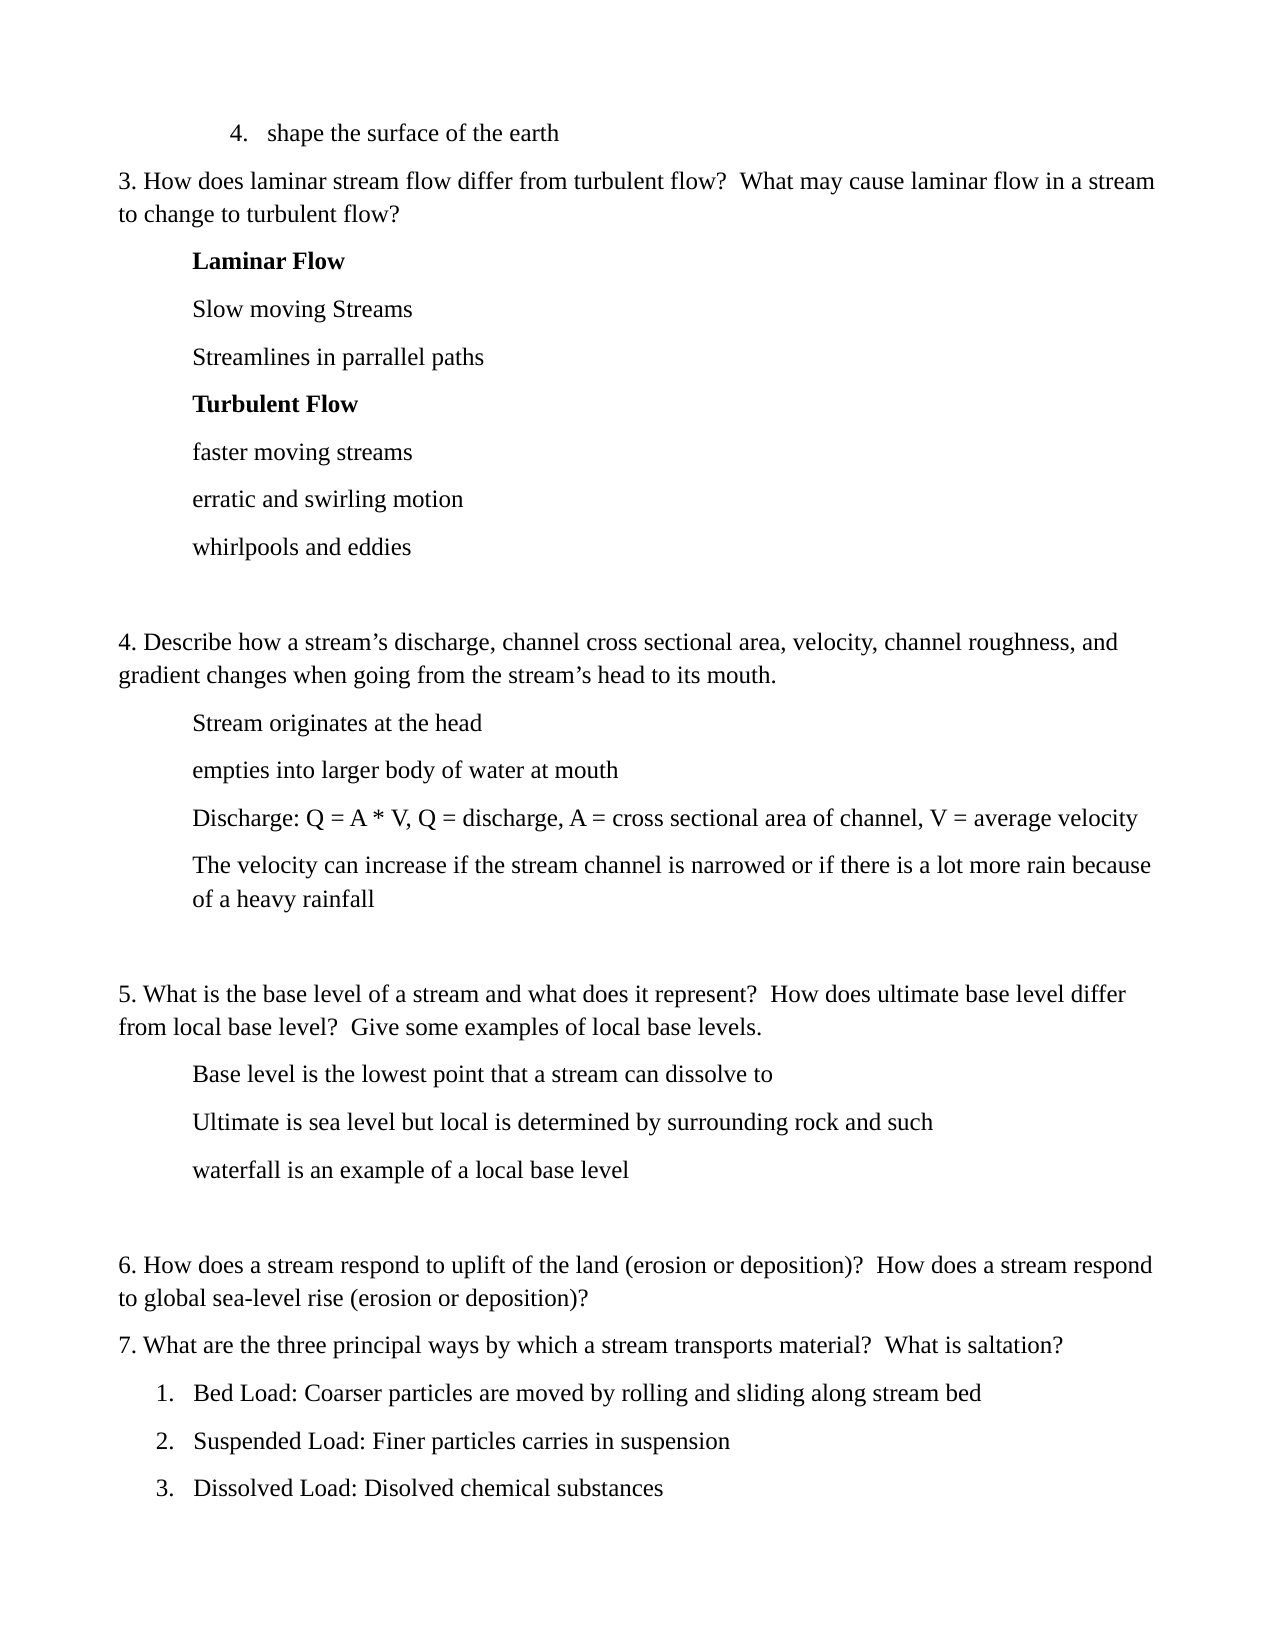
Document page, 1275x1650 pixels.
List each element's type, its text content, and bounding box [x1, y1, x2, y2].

list shape the surface of the earth [229, 118, 1157, 147]
text Discharge: Q = A * V, Q = discharge, A = cross sectional area of channel, V = average velocity [192, 803, 1157, 832]
text faster moving streams [192, 437, 1157, 466]
list Bed Load: Coarser particles are moved by rolling and sliding along stream bed [156, 1378, 1157, 1407]
list Suspended Load: Finer particles carries in suspension [156, 1426, 1157, 1454]
text 7. What are the three principal ways by which a stream transports material? What is saltation? [118, 1331, 1157, 1359]
text 5. What is the base level of a stream and what does it represent? How does ultimate base level differ from local base level? Give some examples of local base levels. [118, 979, 1157, 1041]
list Dissolved Load: Disolved chemical substances [156, 1473, 1157, 1502]
text The velocity can increase if the stream channel is narrowed or if there is a lot more rain because of a heavy rainfall [192, 851, 1157, 912]
text whirlpools and eddies [192, 532, 1157, 561]
text Ultimate is sea level but local is determined by surrounding rock and such [192, 1107, 1157, 1136]
text empties into larger body of water at mouth [192, 755, 1157, 784]
text waterfall is an example of a local base level [192, 1155, 1157, 1183]
text Streamlines in parrallel paths [192, 342, 1157, 370]
text 6. How does a stream respond to uplift of the land (erosion or deposition)? How does a stream respond to global sea-level rise (erosion or deposition)? [118, 1250, 1157, 1312]
text Turbulent Flow [192, 389, 1157, 418]
text Slow moving Streams [192, 294, 1157, 323]
text erratic and swirling motion [192, 484, 1157, 513]
text Stream originates at the head [192, 708, 1157, 737]
text Laminar Flow [192, 246, 1157, 275]
text Base level is the lowest point that a stream can dissolve to [192, 1059, 1157, 1088]
text 4. Describe how a stream’s discharge, channel cross sectional area, velocity, channel roughness, and gradient changes when going from the stream’s head to its mouth. [118, 627, 1157, 689]
text 3. How does laminar stream flow differ from turbulent flow? What may cause laminar flow in a stream to change to turbulent flow? [118, 166, 1157, 227]
